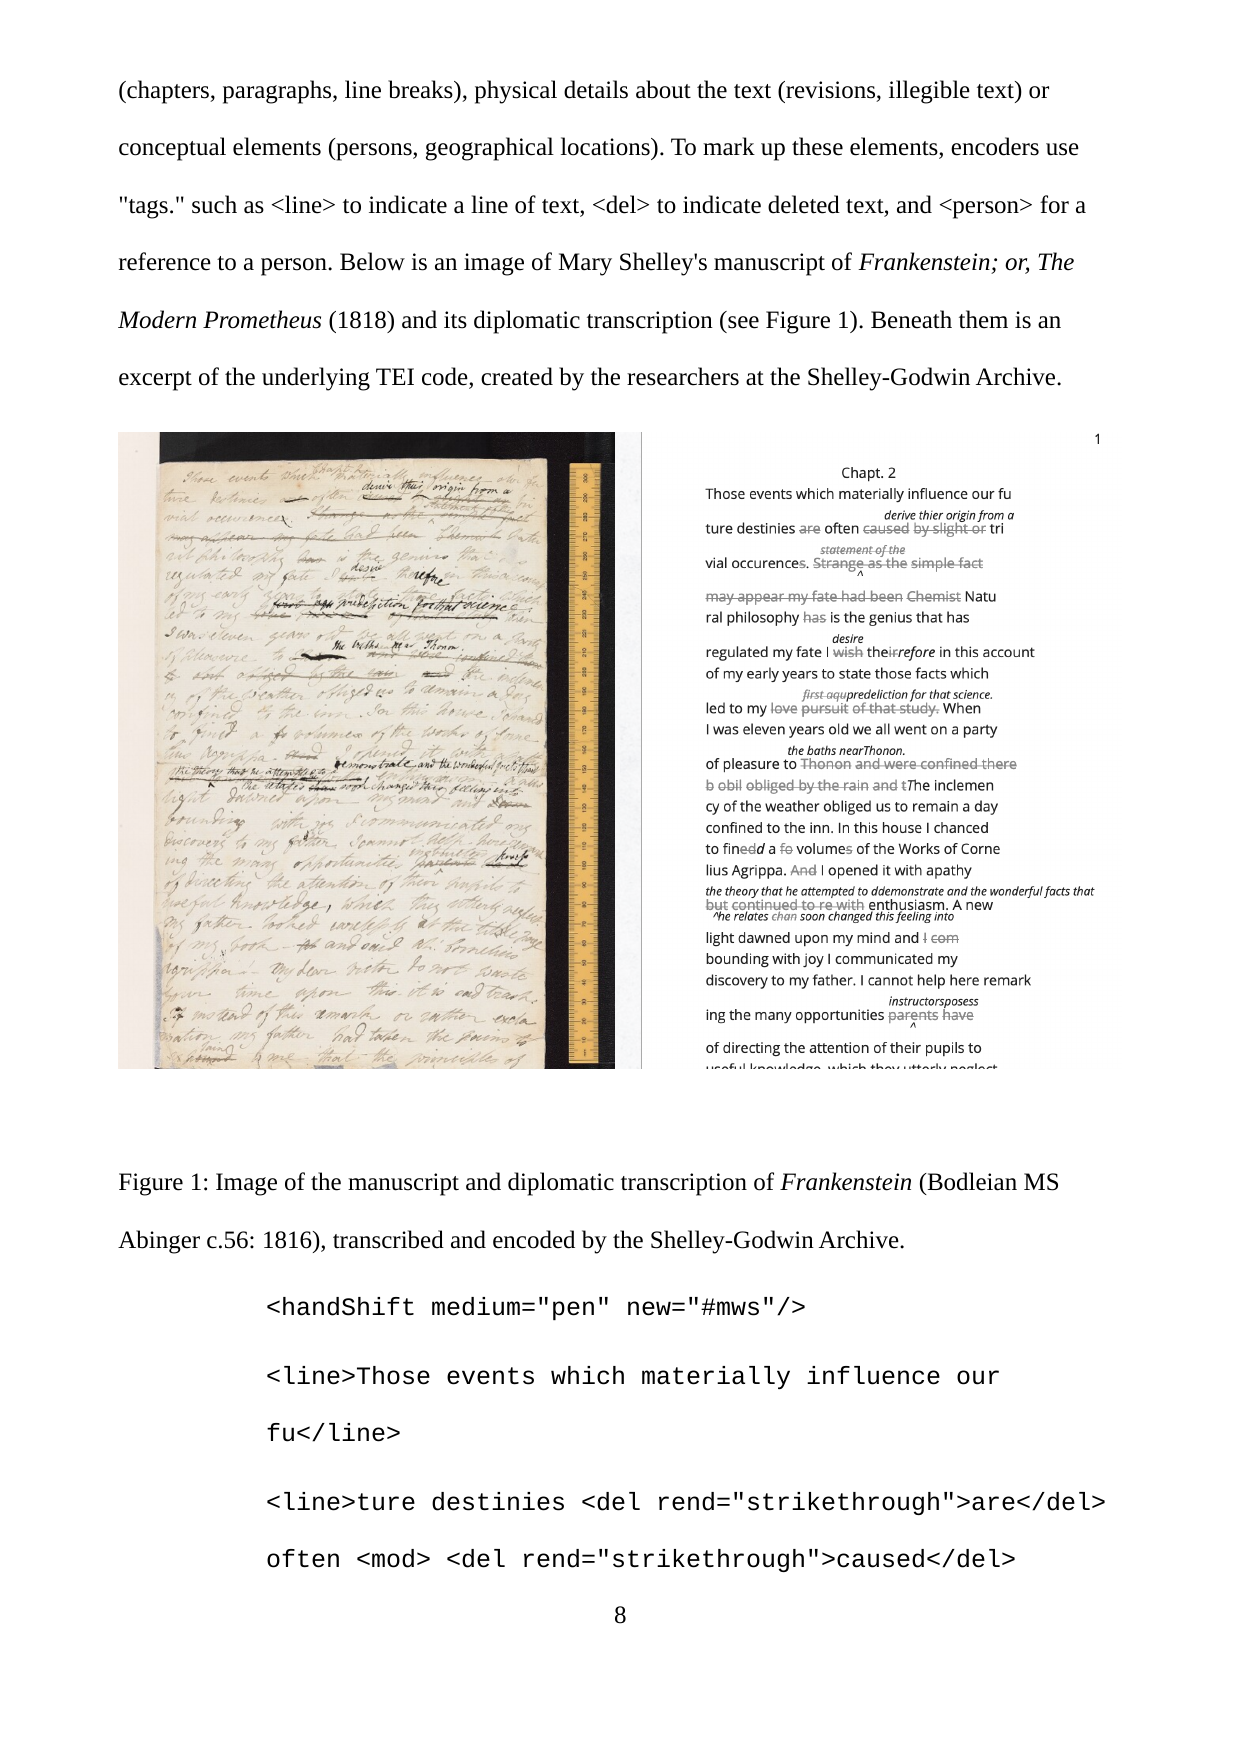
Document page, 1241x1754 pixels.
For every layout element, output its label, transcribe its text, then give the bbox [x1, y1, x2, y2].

text <handShift medium="pen" new="#mws"/> [266, 1295, 1122, 1323]
text (chapters, paragraphs, line breaks), physical details about the text (revisions, illegible text) or conceptual elements (persons, geographical locations). To mark up these elements, encoders use "tags." such as <line> to indicate a line of text, <del> to indicate deleted text, and <person> for a reference to a person. Below is an image of Mary Shelley's manuscript of Frankenstein; or, The Modern Prometheus (1818) and its diplomatic transcription (see Figure 1). Beneath them is an excerpt of the underlying TEI code, created by the researchers at the Shelley-Godwin Archive. [118, 75, 1122, 391]
text <line>Those events which materially influence our fu</line> [266, 1364, 1122, 1449]
text Figure 1: Image of the manuscript and diplomatic transcription of Frankenstein (Bodleian MS Abinger c.56: 1816), transcribed and encoded by the Shelley-Godwin Archive. [118, 1167, 1122, 1253]
text <line>ture destinies <del rend="strikethrough">are</del> often <mod> <del rend="strikethrough">caused</del> [266, 1490, 1122, 1575]
